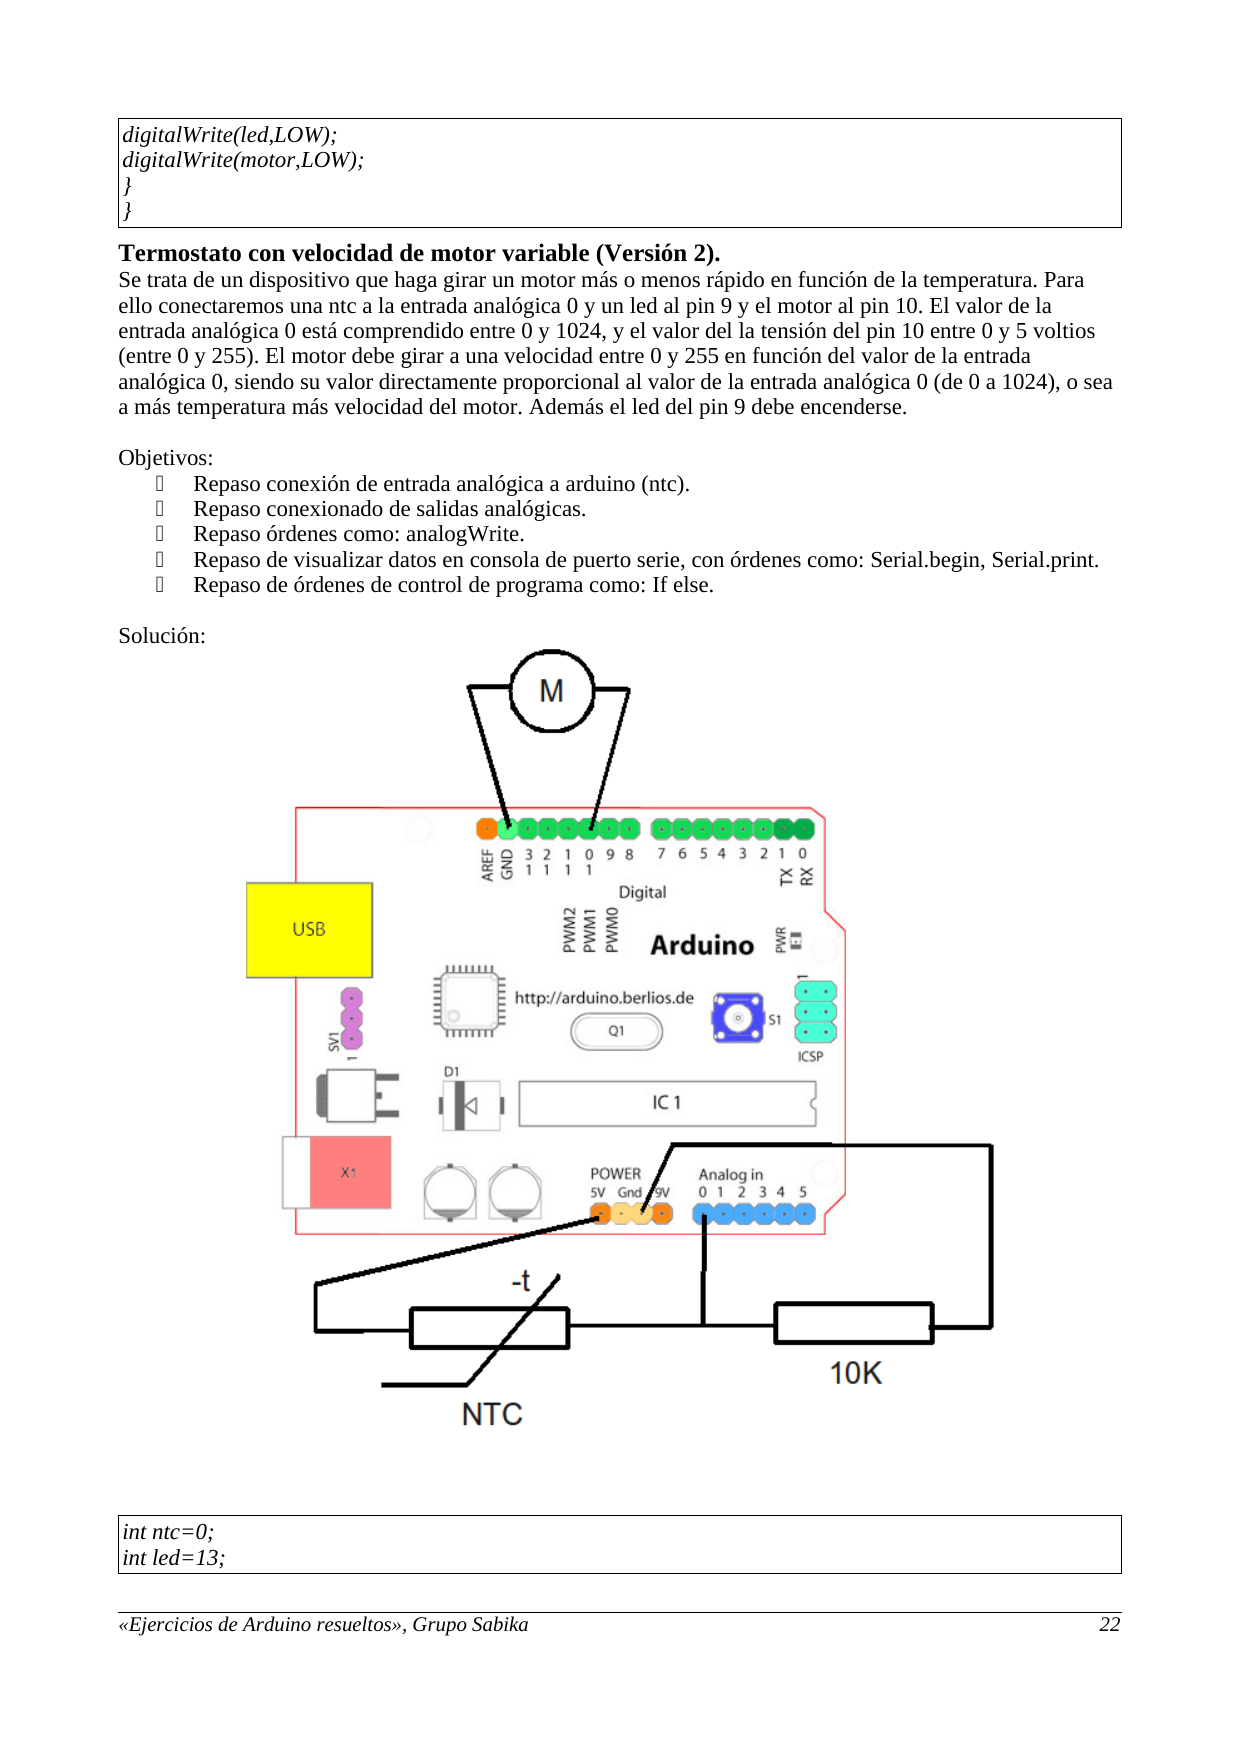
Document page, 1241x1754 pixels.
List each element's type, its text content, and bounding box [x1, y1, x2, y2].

text Termostato con velocidad de motor variable (Versión 2). [118, 239, 1122, 267]
text } [119, 194, 1121, 227]
list Repaso conexión de entrada analógica a arduino (ntc). [691, 471, 1122, 496]
text Objetivos: [219, 445, 1122, 471]
text digitalWrite(led,LOW); [119, 119, 1121, 143]
text int led=13; [119, 1541, 1121, 1573]
picture [246, 648, 995, 1439]
list Repaso de órdenes de control de programa como: If else. [715, 572, 1122, 598]
text } [133, 169, 1121, 194]
list Repaso conexionado de salidas analógicas. [156, 496, 193, 521]
text Solución: [206, 623, 1122, 648]
list Repaso conexionado de salidas analógicas. [587, 496, 1122, 521]
list Repaso órdenes como: analogWrite. [156, 521, 193, 547]
text Se trata de un dispositivo que haga girar un motor más o menos rápido en función de la temperatura. Para ello conectaremos una ntc a la entrada analógica 0 y un led al pin 9 y el motor al pin 10. El valor de la entrada analógica 0 está comprendido entre 0 y 1024, y el valor del la tensión del pin 10 entre 0 y 5 voltios (entre 0 y 255). El motor debe girar a una velocidad entre 0 y 255 en función del valor de la entrada analógica 0, siendo su valor directamente proporcional al valor de la entrada analógica 0 (de 0 a 1024), o sea a más temperatura más velocidad del motor. Además el led del pin 9 debe encenderse. [118, 267, 1122, 420]
text digitalWrite(motor,LOW); [119, 143, 1121, 169]
list Repaso órdenes como: analogWrite. [525, 521, 1122, 547]
text int ntc=0; [119, 1516, 1121, 1541]
